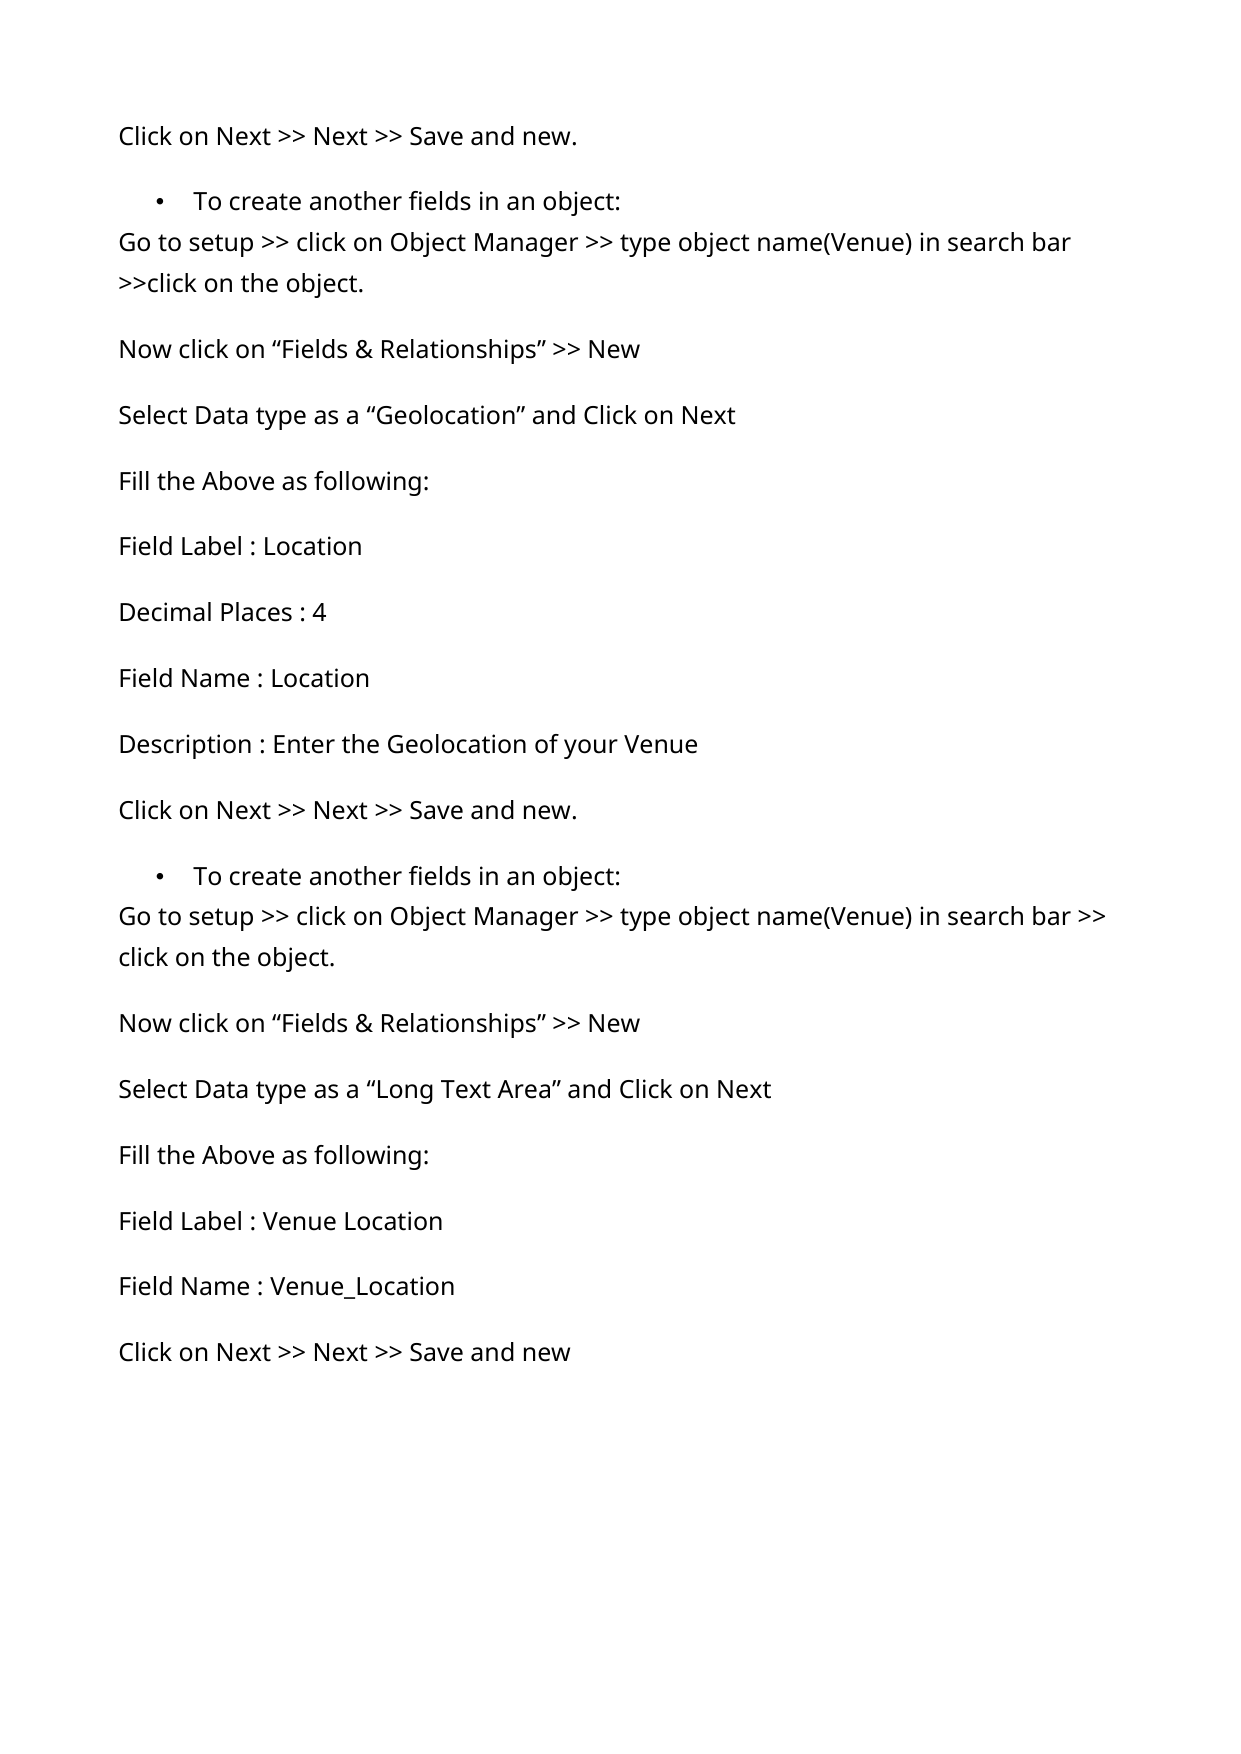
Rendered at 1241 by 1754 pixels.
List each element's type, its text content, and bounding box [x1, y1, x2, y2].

text Field Label : Venue Location [118, 1203, 1122, 1237]
text Fill the Above as following: [118, 463, 1122, 497]
text Select Data type as a “Geolocation” and Click on Next [118, 397, 1122, 431]
text Go to setup >> click on Object Manager >> type object name(Venue) in search bar >>click on the object. [118, 225, 1122, 300]
text Field Name : Location [118, 661, 1122, 695]
text Click on Next >> Next >> Save and new. [118, 792, 1122, 826]
text Click on Next >> Next >> Save and new. [118, 118, 1122, 152]
text Field Label : Location [118, 529, 1122, 563]
list To create another fields in an object: [156, 858, 1122, 892]
text Click on Next >> Next >> Save and new [118, 1335, 1122, 1369]
text Select Data type as a “Long Text Area” and Click on Next [118, 1071, 1122, 1106]
text Description : Enter the Geolocation of your Venue [118, 726, 1122, 761]
text Now click on “Fields & Relationships” >> New [118, 331, 1122, 366]
text Decimal Places : 4 [118, 595, 1122, 629]
list To create another fields in an object: [156, 184, 1122, 218]
text Field Name : Venue_Location [118, 1269, 1122, 1303]
text Now click on “Fields & Relationships” >> New [118, 1006, 1122, 1040]
text Fill the Above as following: [118, 1137, 1122, 1171]
text Go to setup >> click on Object Manager >> type object name(Venue) in search bar >> click on the object. [118, 899, 1122, 974]
